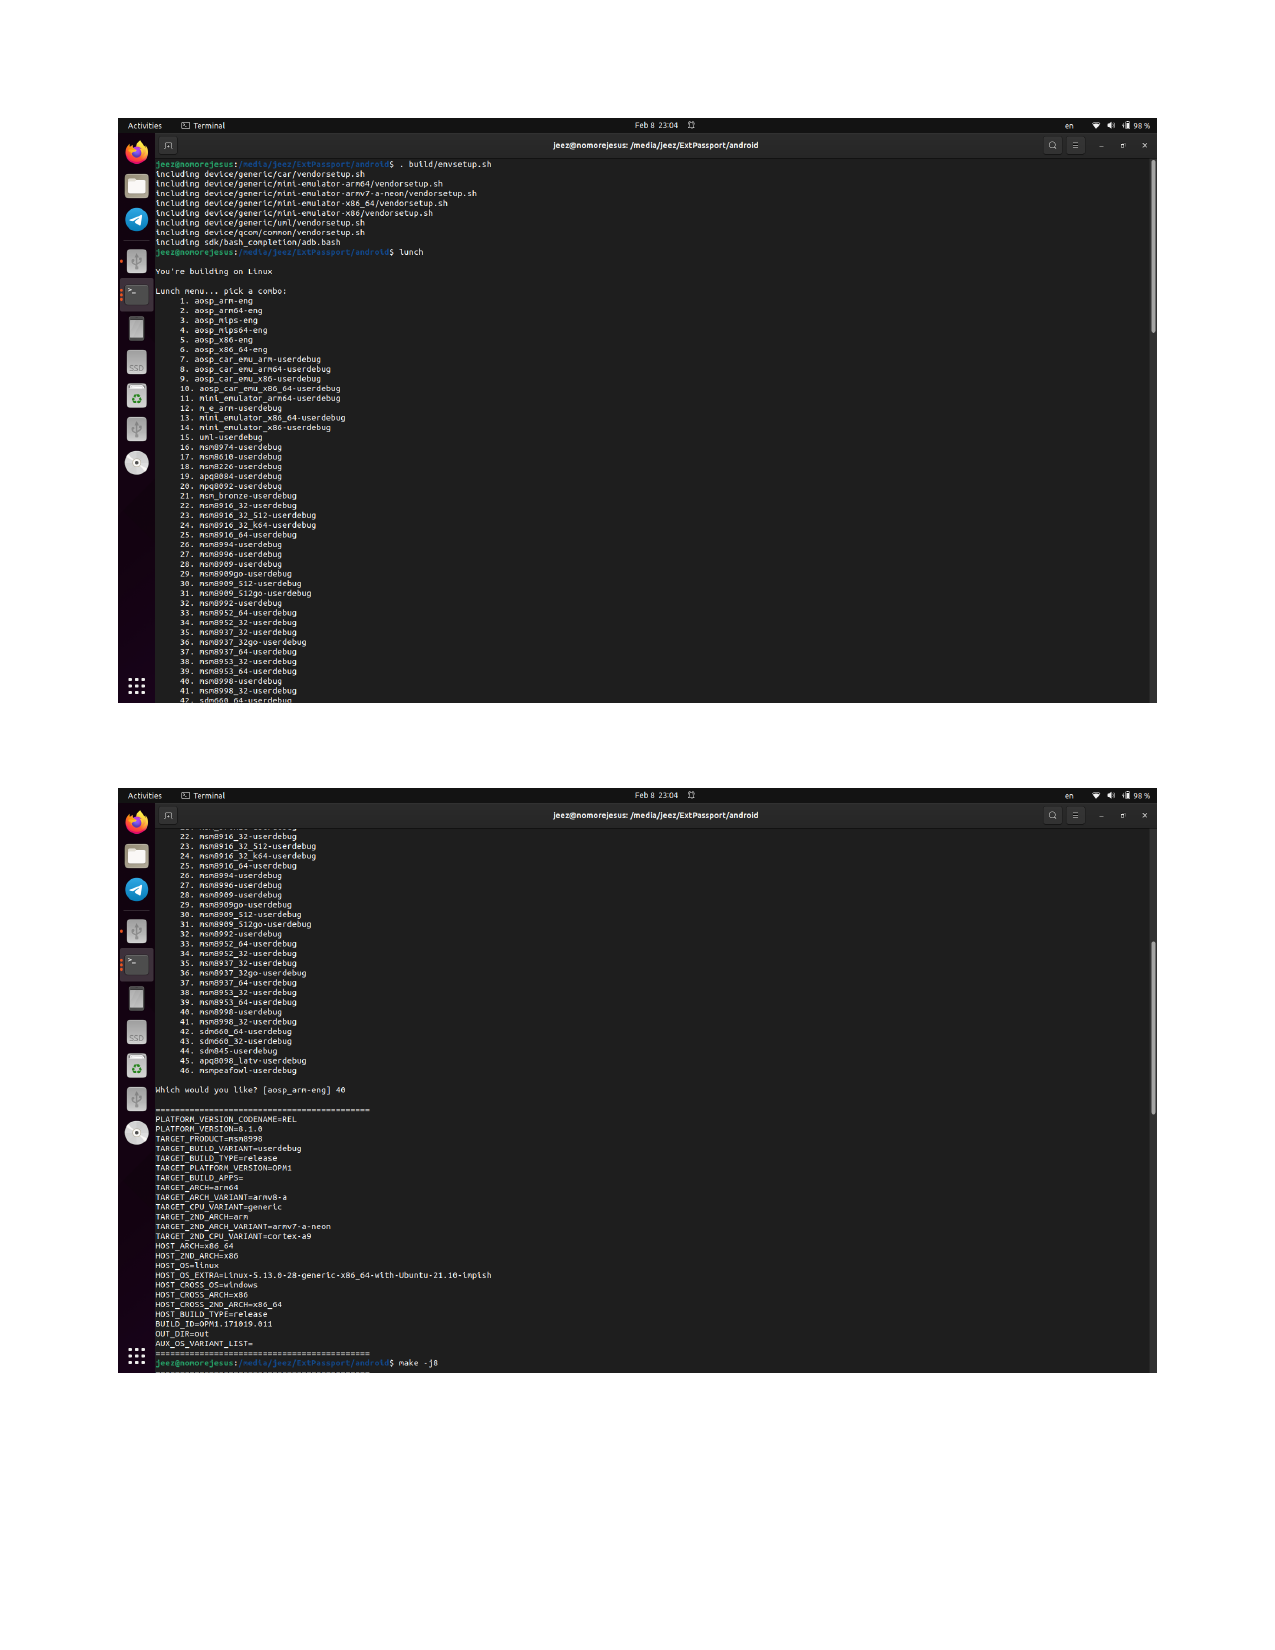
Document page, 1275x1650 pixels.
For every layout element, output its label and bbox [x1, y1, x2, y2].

picture [118, 118, 1157, 703]
picture [118, 788, 1157, 1373]
